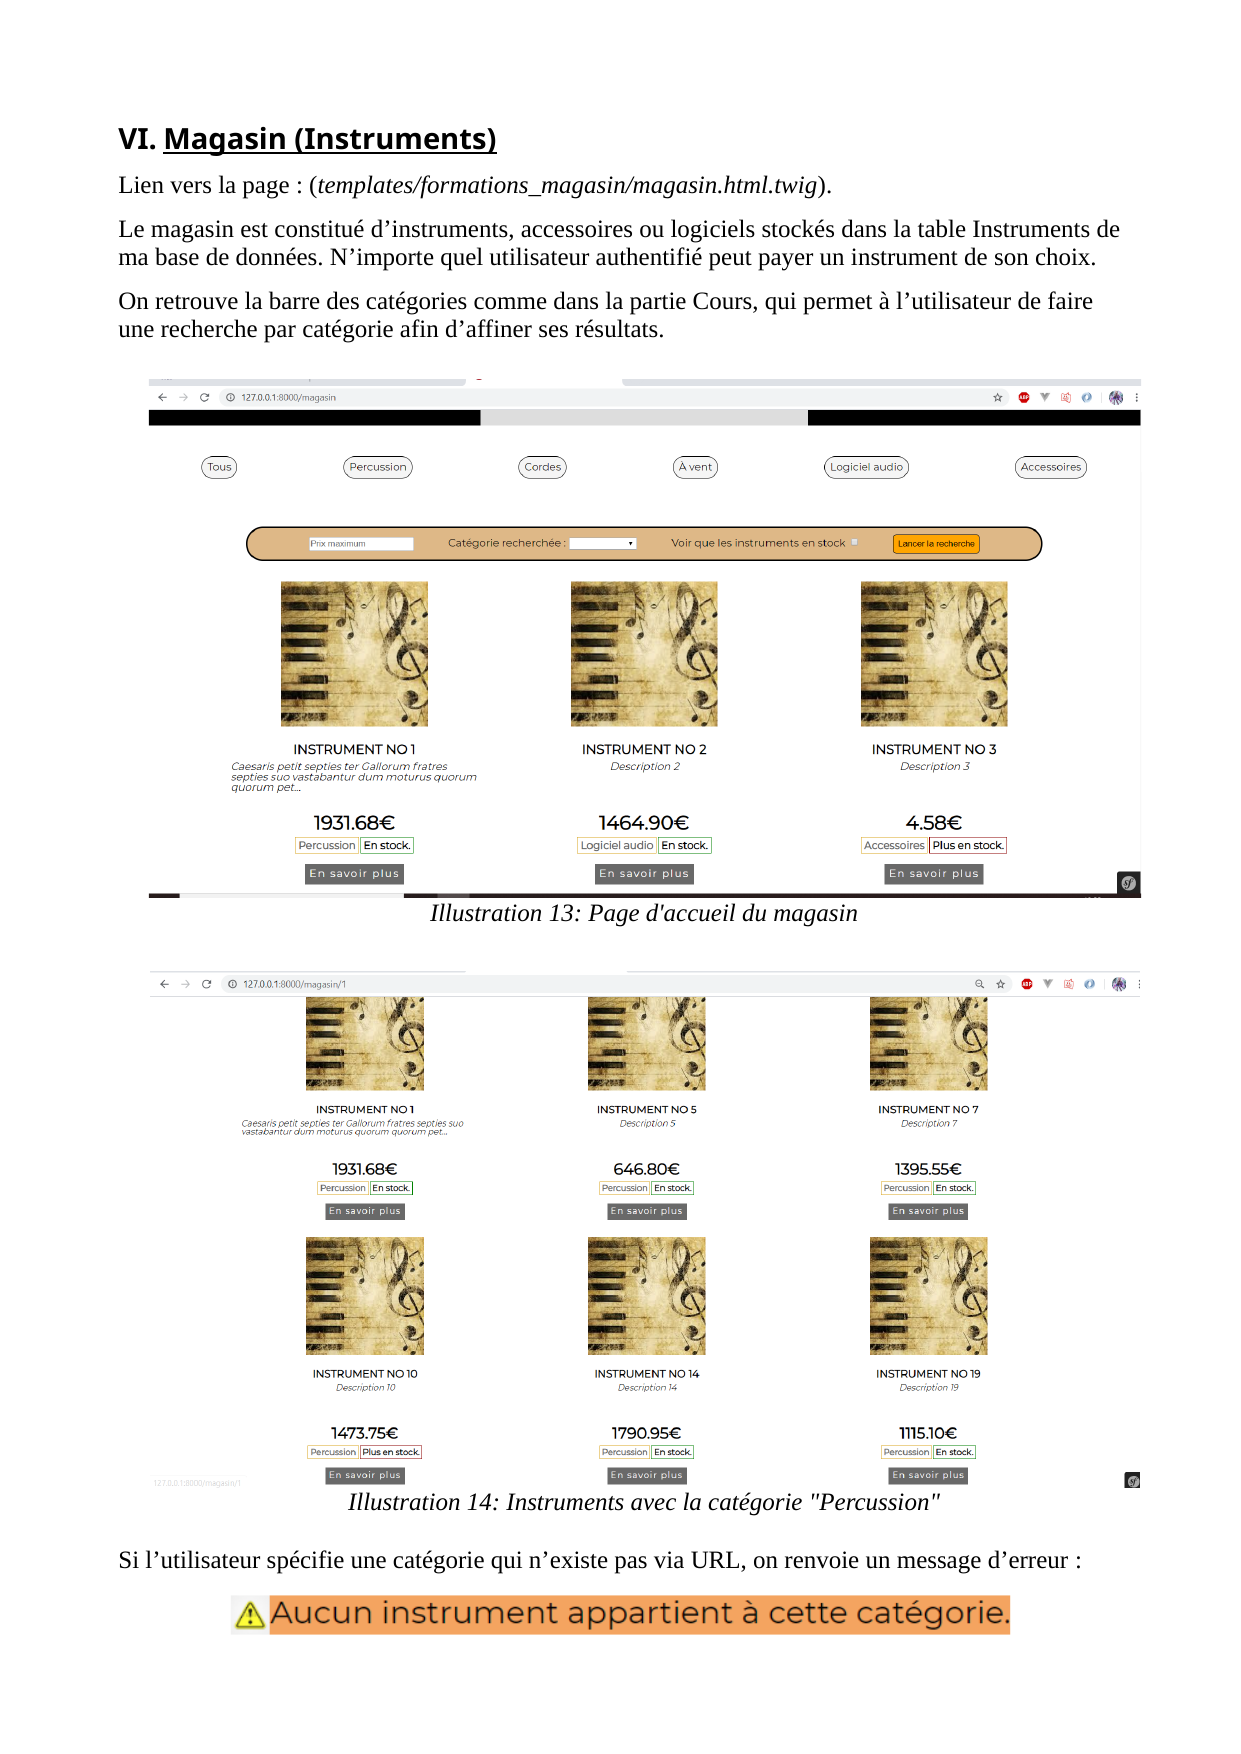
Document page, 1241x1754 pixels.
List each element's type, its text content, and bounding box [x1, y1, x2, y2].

text On retrouve la barre des catégories comme dans la partie Cours, qui permet à l’utilisateur de faire une recherche par catégorie afin d’affiner ses résultats. [118, 286, 1122, 343]
text Illustration 13: Page d'accueil du magasin [149, 898, 1141, 927]
text Illustration 14: Instruments avec la catégorie "Percussion" [150, 1488, 1140, 1516]
text Lien vers la page : (templates/formations_magasin/magasin.html.twig). [118, 170, 1122, 199]
subtitle Magasin (Instruments) [118, 118, 1122, 158]
picture [150, 971, 1140, 1488]
text Si l’utilisateur spécifie une catégorie qui n’existe pas via URL, on renvoie un message d’erreur : [118, 1545, 1122, 1574]
picture [148, 379, 1142, 898]
picture [227, 1593, 1014, 1636]
text Le magasin est constitué d’instruments, accessoires ou logiciels stockés dans la table Instruments de ma base de données. N’importe quel utilisateur authentifié peut payer un instrument de son choix. [118, 214, 1122, 271]
